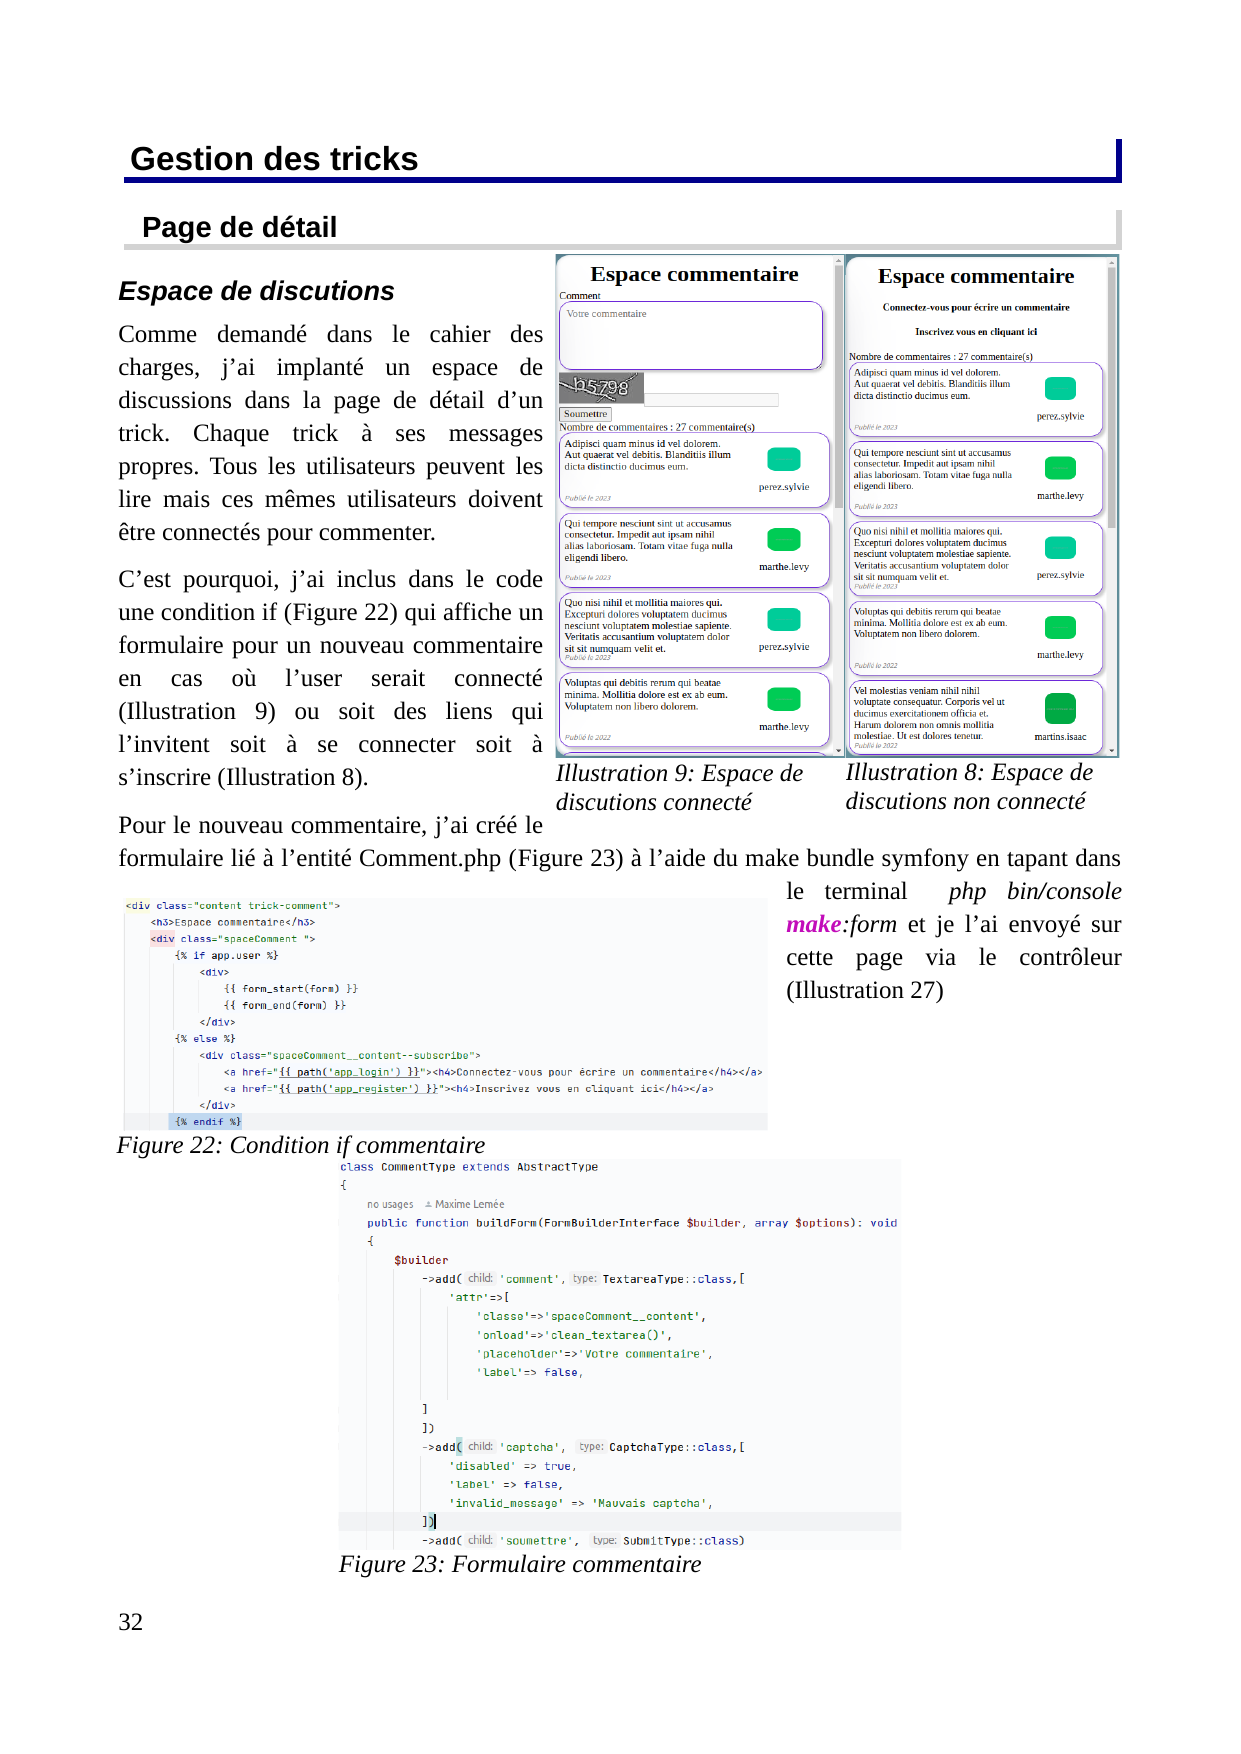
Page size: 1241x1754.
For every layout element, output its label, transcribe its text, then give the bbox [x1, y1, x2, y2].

text Figure 22: Condition if commentaire [116, 903, 774, 1159]
picture [123, 898, 768, 1131]
picture [338, 1159, 902, 1550]
subtitle Espace de discutions [118, 275, 555, 306]
subtitle Page de détail [118, 210, 1116, 244]
text C’est pourquoi, j’ai inclus dans le code une condition if (Figure 22) qui affiche un formulaire pour un nouveau commentaire en cas où l’user serait connecté (Illustration 9) ou soit des liens qui l’invitent soit à se connecter soit à s’inscrire (Illustration 8). [118, 564, 556, 791]
text Pour le nouveau commentaire, j’ai créé le formulaire lié à l’entité Comment.php (Figure 23) à l’aide du make bundle symfony en tapant dans le terminal php bin/console make:form et je l’ai envoyé sur cette page via le contrôleur (Illustration 27) [116, 810, 1122, 1004]
subtitle Gestion des tricks [118, 139, 1116, 177]
text Illustration 8: Espace de discutions non connecté [846, 758, 1119, 815]
text Comme demandé dans le cahier des charges, j’ai implanté un espace de discussions dans la page de détail d’un trick. Chaque trick à ses messages propres. Tous les utilisateurs peuvent les lire mais ces mêmes utilisateurs doivent être connectés pour commenter. [118, 319, 555, 546]
text Figure 23: Formulaire commentaire [339, 1550, 901, 1578]
text Illustration 9: Espace de discutions connecté [556, 758, 846, 816]
picture [555, 254, 1120, 758]
